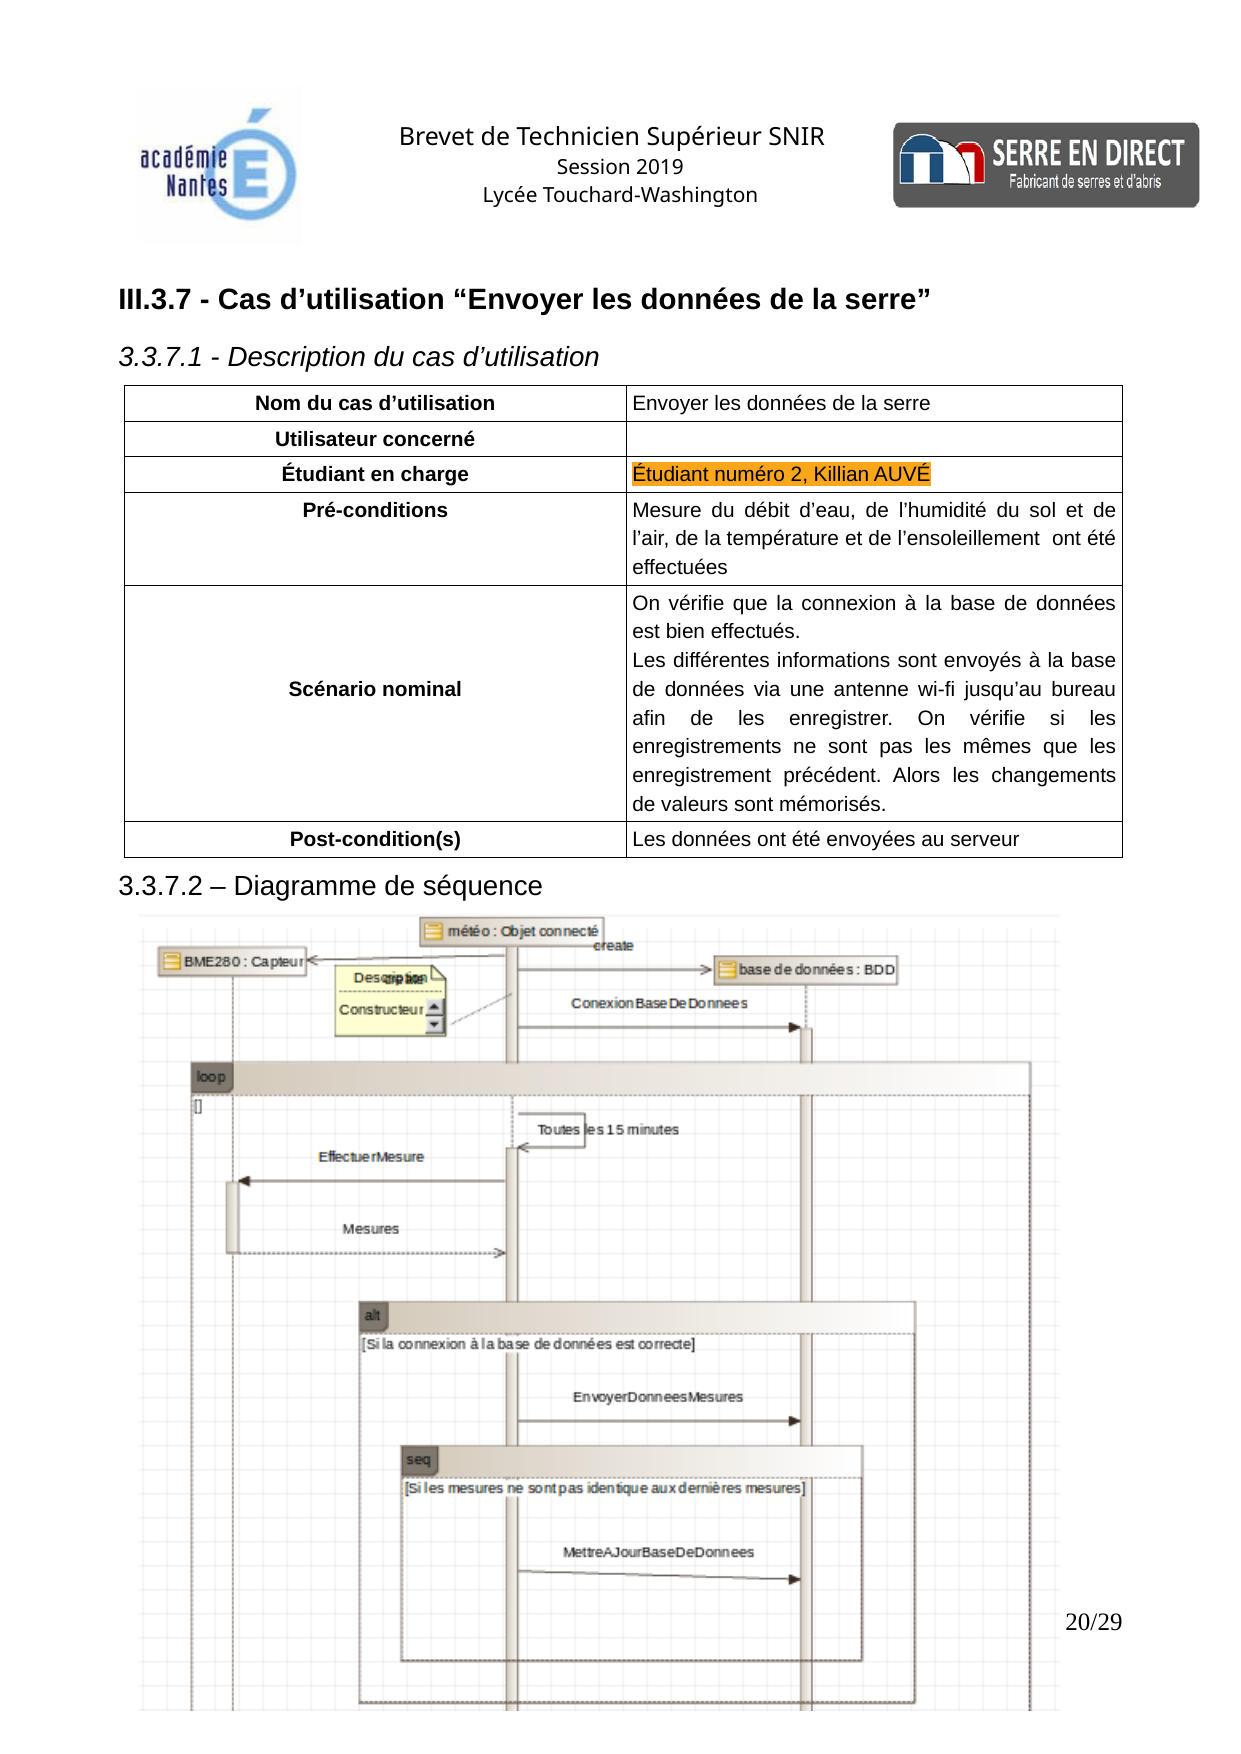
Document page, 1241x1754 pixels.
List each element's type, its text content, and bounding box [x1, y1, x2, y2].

table_cell Mesure du débit d’eau, de l’humidité du sol et de l’air, de la température et de l’ensoleillement ont été effectuées [627, 493, 1122, 584]
subtitle III.3.7 - Cas d’utilisation “Envoyer les données de la serre” [118, 282, 1122, 316]
subtitle 3.3.7.1 - Description du cas d’utilisation [118, 341, 1122, 372]
table_cell Étudiant en charge [125, 457, 626, 492]
table_cell On vérifie que la connexion à la base de données est bien effectués. Les différentes informations sont envoyés à la base de données via une antenne wi-fi jusqu’au bureau afin de les enregistrer. On vérifie si les enregistrements ne sont pas les mêmes que les enregistrement précédent. Alors les changements de valeurs sont mémorisés. [627, 586, 1122, 821]
subtitle 3.3.7.2 – Diagramme de séquence [118, 869, 1122, 901]
picture [888, 120, 1203, 212]
picture [138, 914, 1060, 1711]
table_cell [627, 422, 1122, 456]
picture [113, 86, 322, 248]
table_cell Étudiant numéro 2, Killian AUVÉ [627, 457, 1122, 492]
table_cell Les données ont été envoyées au serveur [627, 822, 1122, 857]
table_header Envoyer les données de la serre [627, 386, 1122, 421]
table_header Nom du cas d’utilisation [125, 386, 626, 421]
table_cell Utilisateur concerné [125, 422, 626, 456]
table_cell Scénario nominal [125, 586, 626, 821]
table_cell Post-condition(s) [125, 822, 626, 857]
table_cell Pré-conditions [125, 493, 626, 584]
